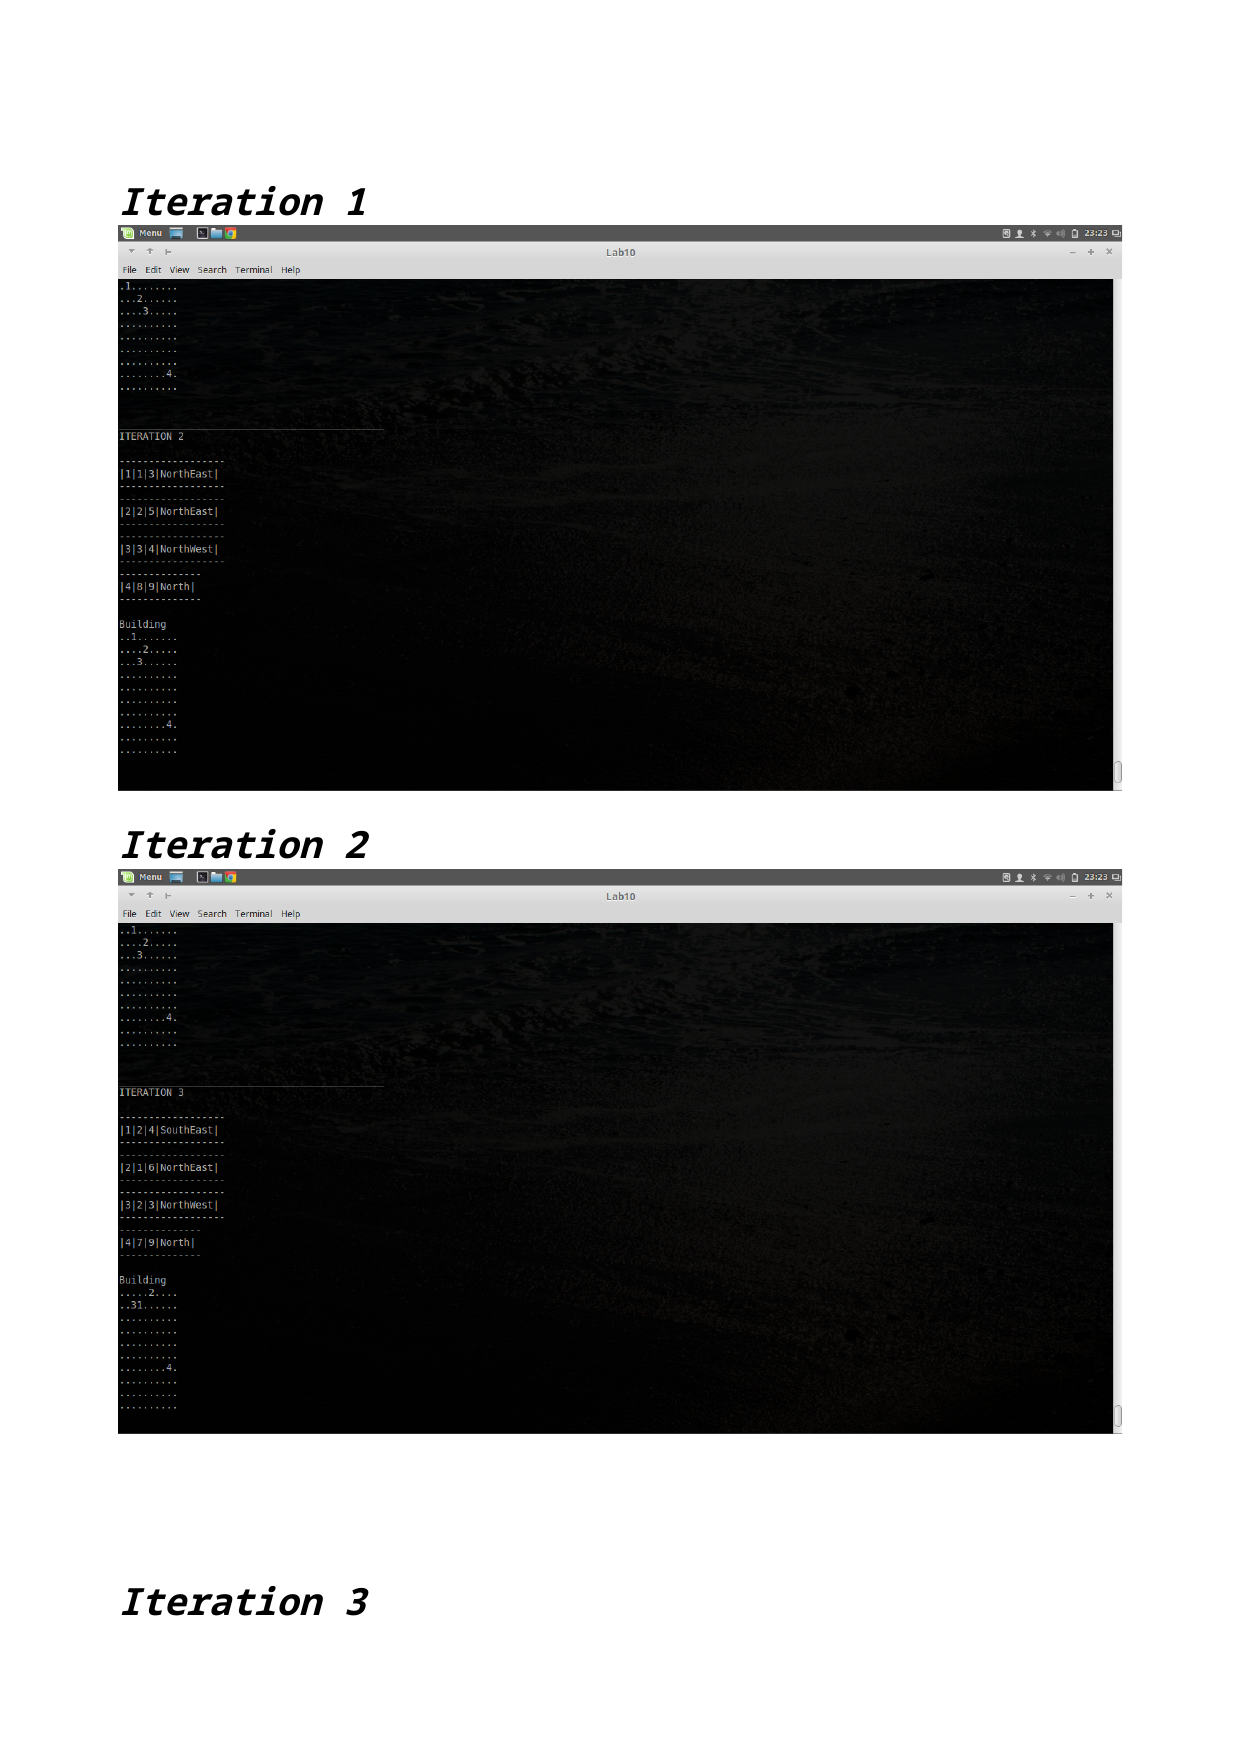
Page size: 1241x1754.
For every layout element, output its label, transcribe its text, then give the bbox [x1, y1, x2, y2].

text Iteration 3 [118, 1576, 1122, 1627]
text Iteration 2 [118, 818, 1122, 869]
text Iteration 1 [118, 175, 1122, 225]
picture [118, 869, 1123, 1434]
picture [118, 225, 1123, 791]
